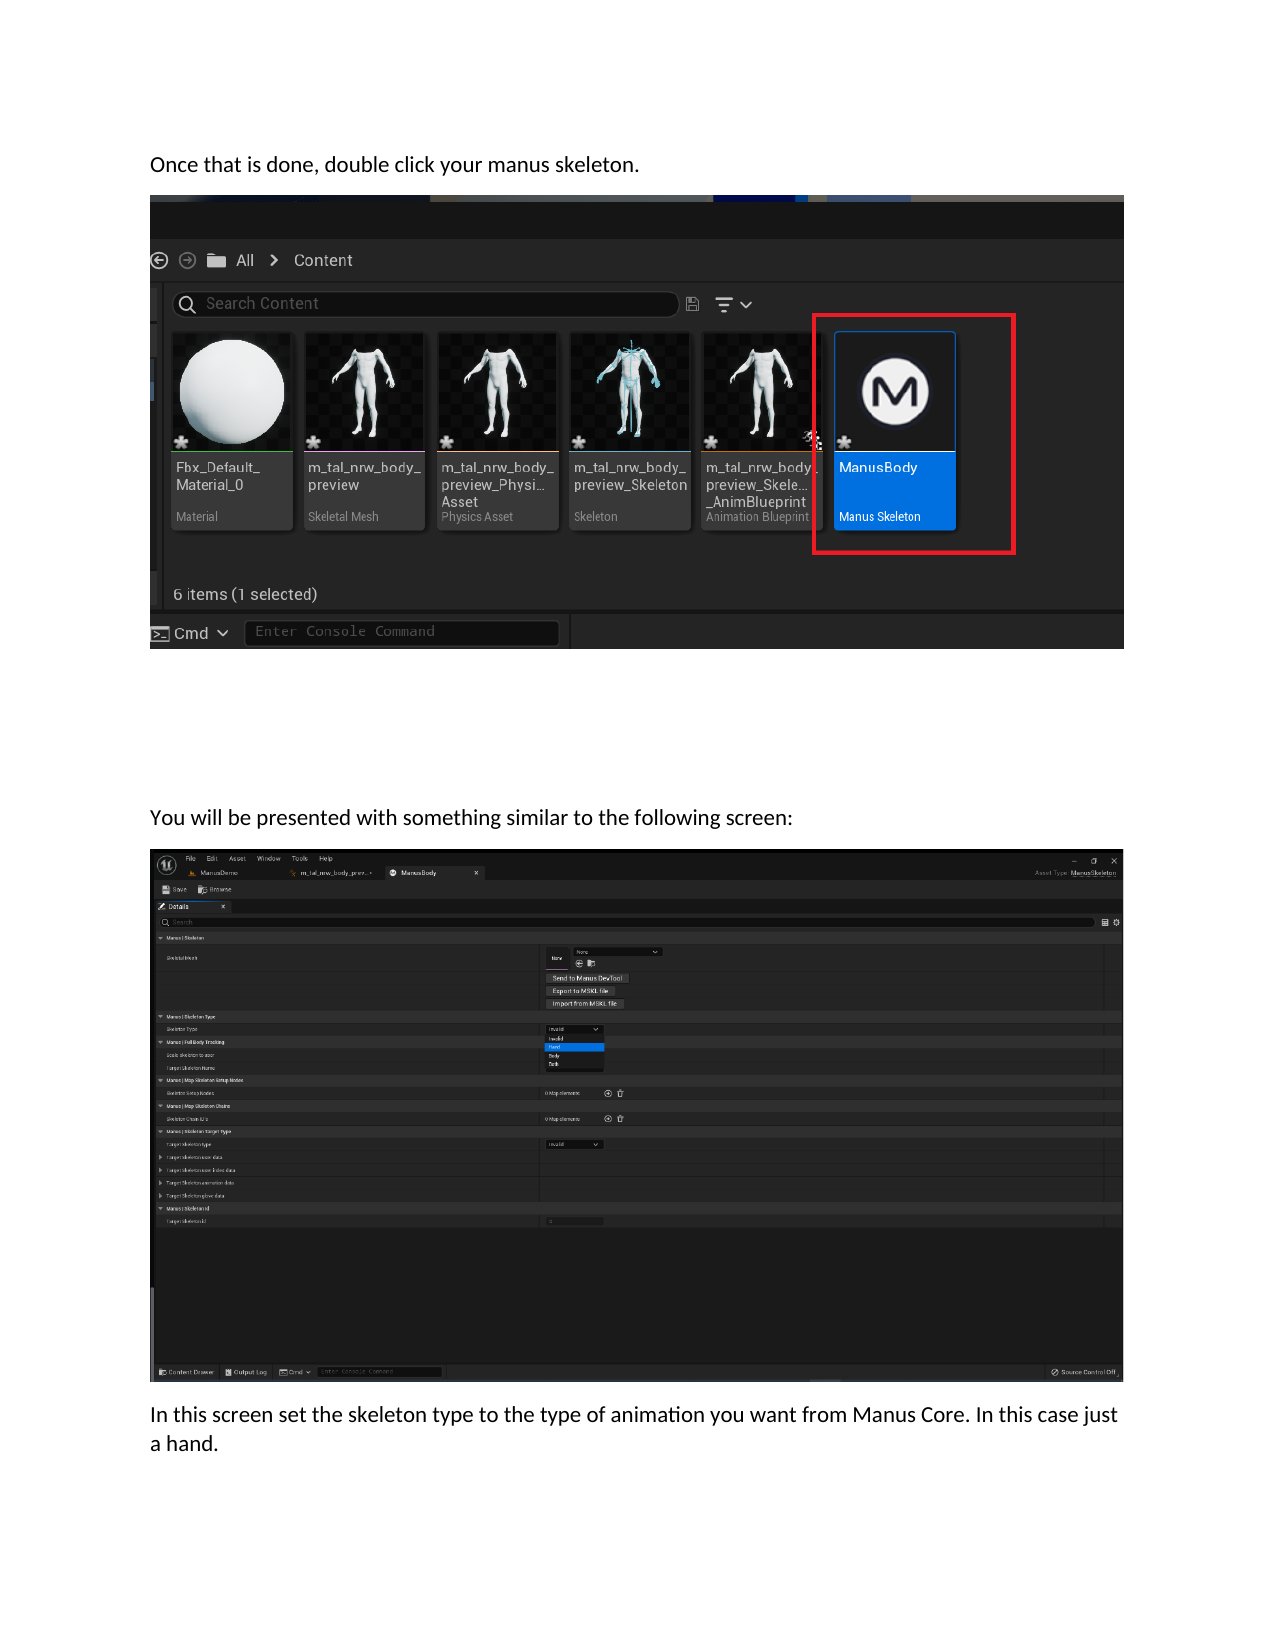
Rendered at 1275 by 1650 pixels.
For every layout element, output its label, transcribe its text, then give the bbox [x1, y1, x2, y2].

text Once that is done, double click your manus skeleton. [150, 150, 1125, 178]
text You will be presented with something similar to the following screen: [150, 803, 1125, 832]
text In this screen set the skeleton type to the type of animation you want from Manus Core. In this case just a hand. [150, 1400, 1125, 1457]
